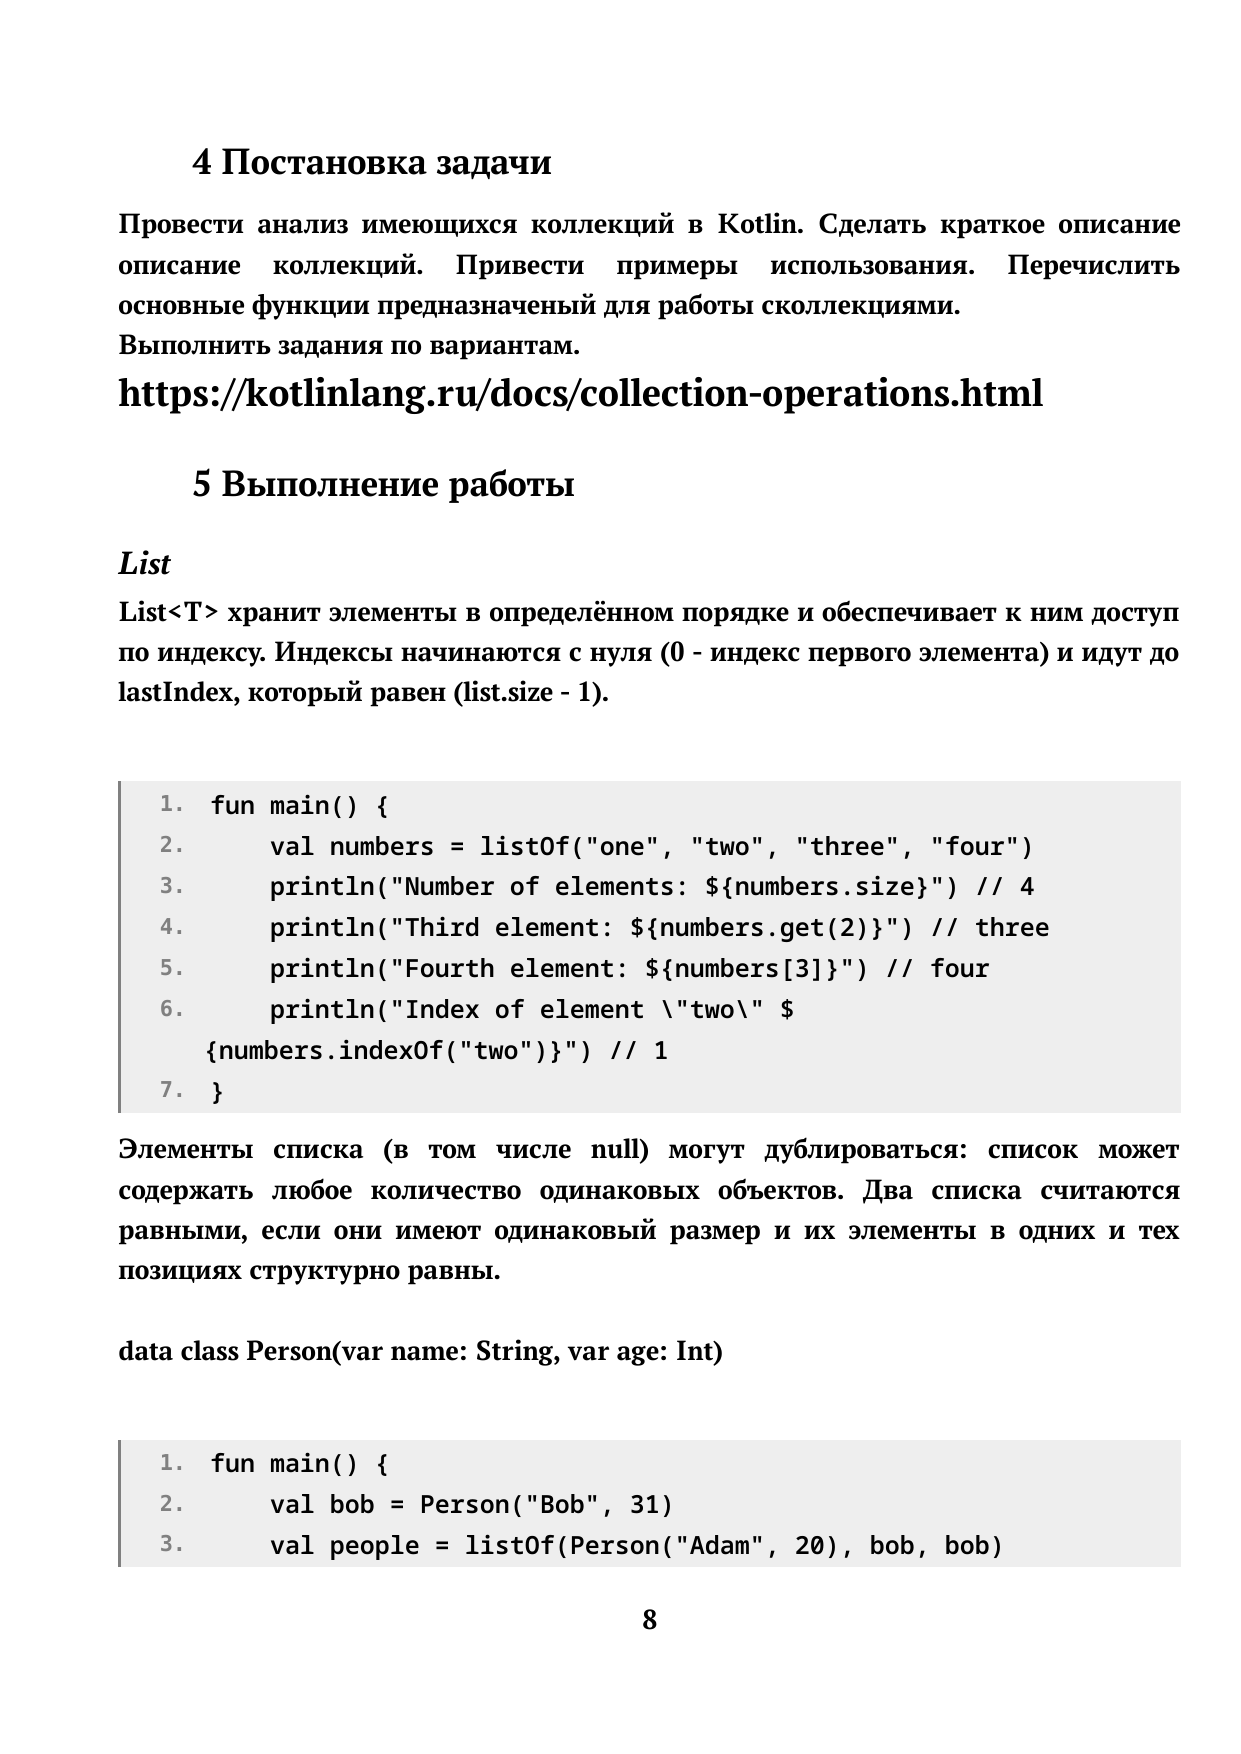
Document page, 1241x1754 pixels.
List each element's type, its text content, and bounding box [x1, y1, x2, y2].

subtitle 5 Выполнение работы [192, 460, 1181, 504]
list println("Third element: ${numbers.get(2)}") // three [121, 904, 1181, 944]
text Провести анализ имеющихся коллекций в Kotlin. Сделать краткое описание описание коллекций. Привести примеры использования. Перечислить основные функции предназначеный для работы сколлекциями. [118, 207, 1181, 321]
list val numbers = listOf("one", "two", "three", "four") [121, 822, 1181, 862]
list println("Index of element \"two\" ${numbers.indexOf("two")}") // 1 [121, 986, 1181, 1066]
list fun main() { [121, 1440, 1181, 1480]
text https://kotlinlang.ru/docs/collection-operations.html [118, 367, 1181, 415]
text data class Person(var name: String, var age: Int) [118, 1333, 1181, 1366]
list fun main() { [121, 781, 1181, 821]
list println("Number of elements: ${numbers.size}") // 4 [121, 863, 1181, 903]
text Элементы списка (в том числе null) могут дублироваться: список может содержать любое количество одинаковых объектов. Два списка считаются равными, если они имеют одинаковый размер и их элементы в одних и тех позициях структурно равны. [118, 1132, 1181, 1286]
list val people = listOf(Person("Adam", 20), bob, bob) [121, 1521, 1181, 1567]
list } [121, 1067, 1181, 1113]
list val bob = Person("Bob", 31) [121, 1481, 1181, 1521]
subtitle 4 Постановка задачи [192, 139, 1181, 183]
text Выполнить задания по вариантам. [118, 327, 1181, 361]
list println("Fourth element: ${numbers[3]}") // four [121, 945, 1181, 985]
subtitle List [118, 543, 1181, 581]
text List<T> хранит элементы в определённом порядке и обеспечивает к ним доступ по индексу. Индексы начинаются с нуля (0 - индекс первого элемента) и идут до lastIndex, который равен (list.size - 1). [118, 594, 1181, 708]
